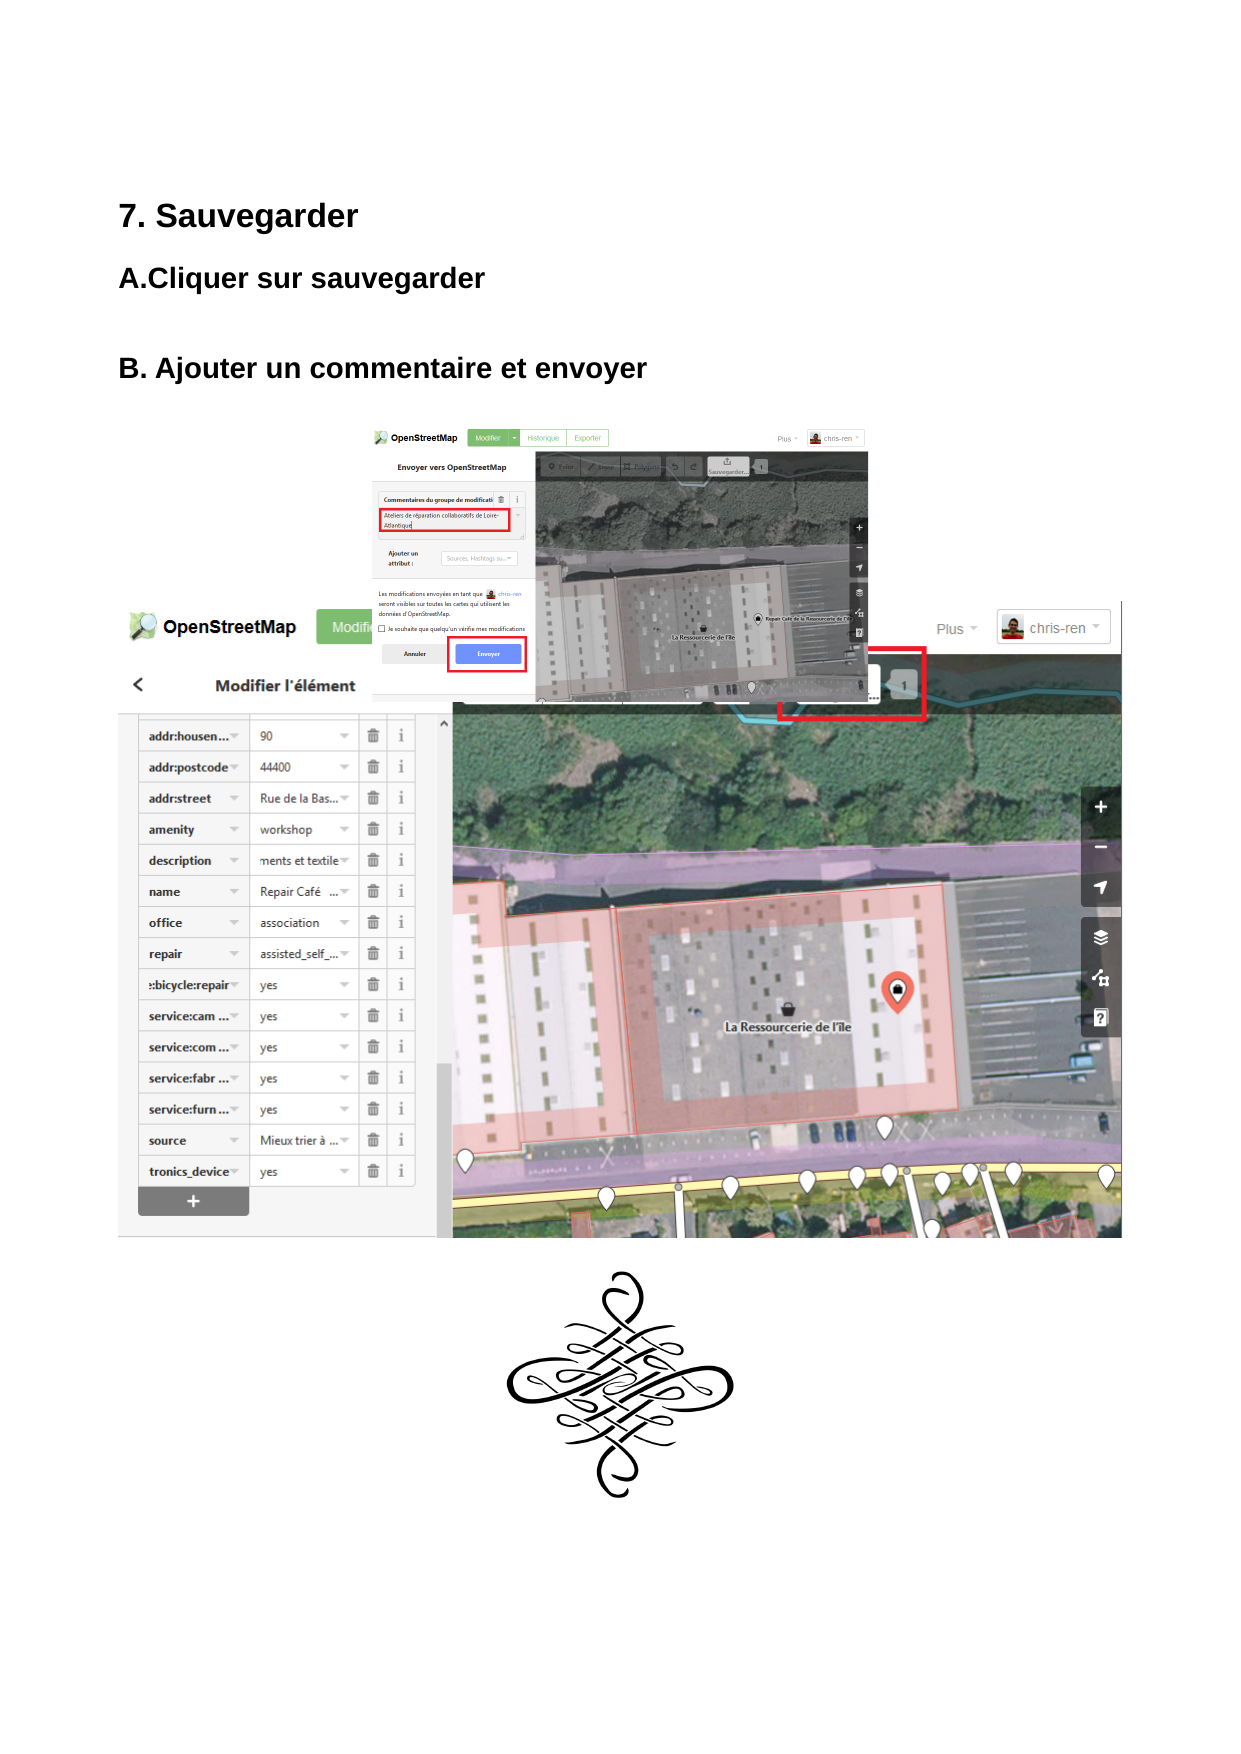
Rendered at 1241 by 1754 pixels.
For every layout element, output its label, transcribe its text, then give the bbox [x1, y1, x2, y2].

picture [502, 1266, 739, 1503]
subtitle B. Ajouter un commentaire et envoyer [118, 351, 1122, 385]
subtitle 7. Sauvegarder [118, 196, 1122, 234]
picture [118, 426, 1123, 1238]
subtitle A.Cliquer sur sauvegarder [118, 261, 1122, 295]
